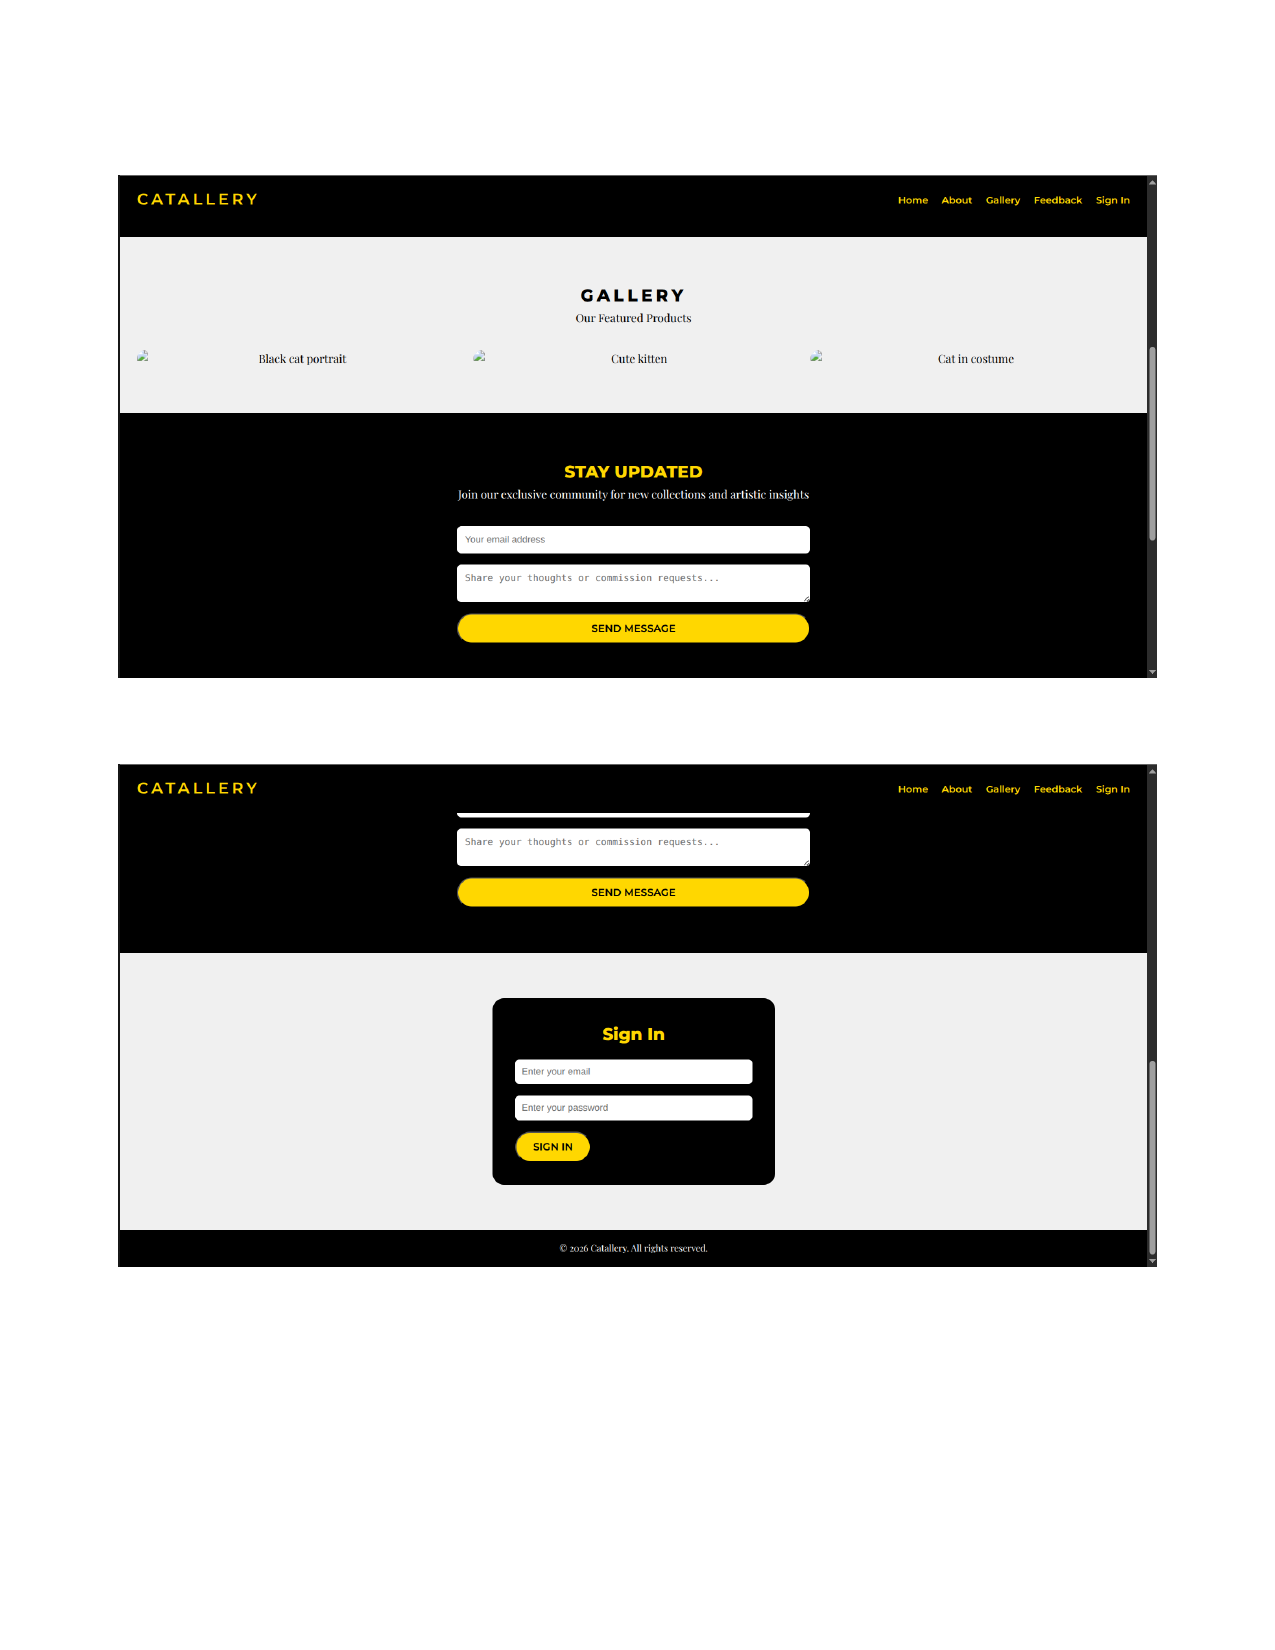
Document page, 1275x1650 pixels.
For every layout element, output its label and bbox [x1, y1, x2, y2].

picture [118, 764, 1157, 1267]
picture [118, 175, 1157, 678]
